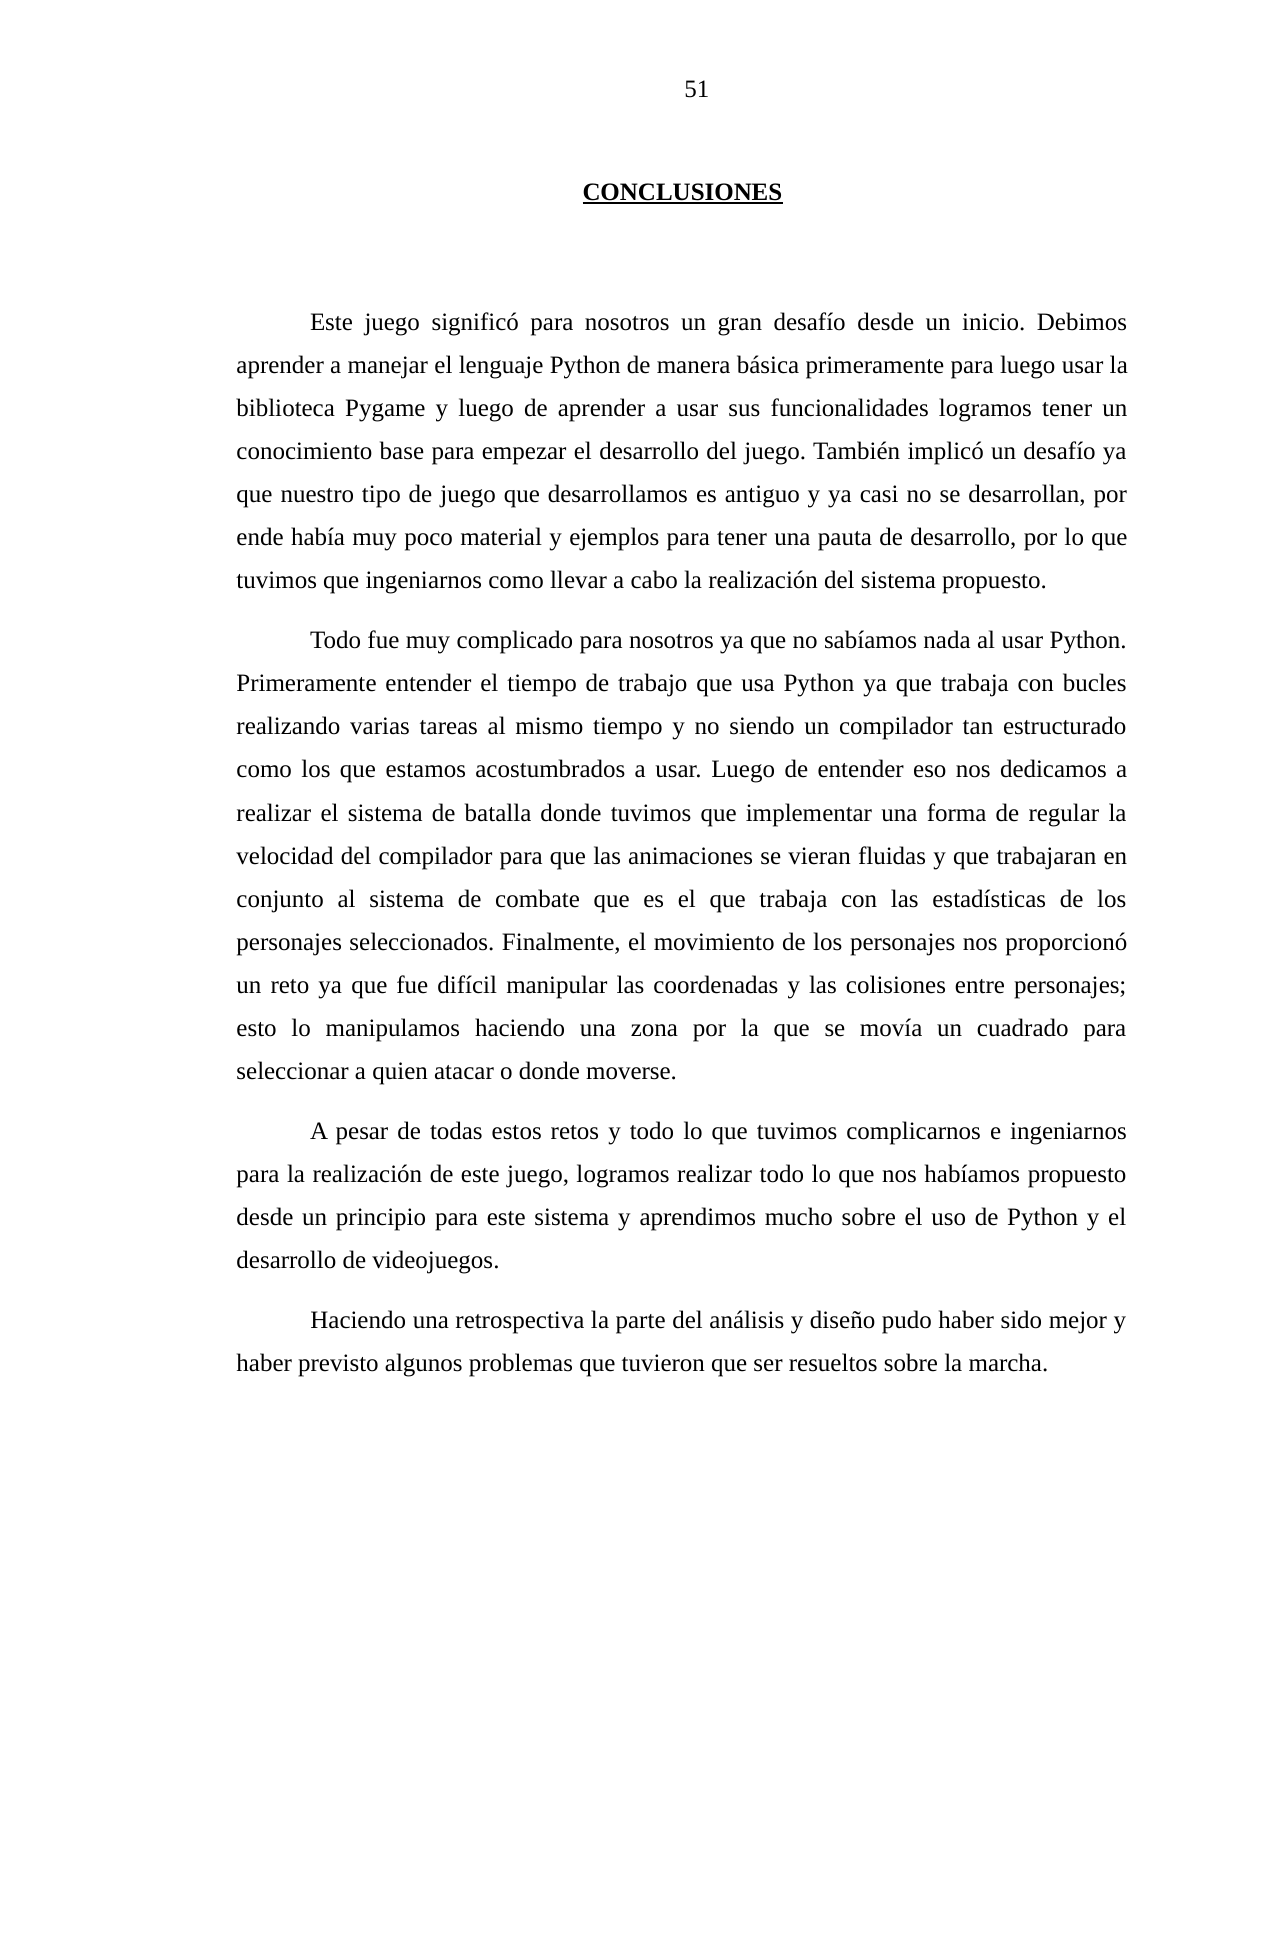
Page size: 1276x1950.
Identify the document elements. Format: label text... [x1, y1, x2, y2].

text Haciendo una retrospectiva la parte del análisis y diseño pudo haber sido mejor y haber previsto algunos problemas que tuvieron que ser resueltos sobre la marcha. [236, 1305, 1128, 1377]
text Todo fue muy complicado para nosotros ya que no sabíamos nada al usar Python. Primeramente entender el tiempo de trabajo que usa Python ya que trabaja con bucles realizando varias tareas al mismo tiempo y no siendo un compilador tan estructurado como los que estamos acostumbrados a usar. Luego de entender eso nos dedicamos a realizar el sistema de batalla donde tuvimos que implementar una forma de regular la velocidad del compilador para que las animaciones se vieran fluidas y que trabajaran en conjunto al sistema de combate que es el que trabaja con las estadísticas de los personajes seleccionados. Finalmente, el movimiento de los personajes nos proporcionó un reto ya que fue difícil manipular las coordenadas y las colisiones entre personajes; esto lo manipulamos haciendo una zona por la que se movía un cuadrado para seleccionar a quien atacar o donde moverse. [236, 625, 1128, 1085]
text Este juego significó para nosotros un gran desafío desde un inicio. Debimos aprender a manejar el lenguaje Python de manera básica primeramente para luego usar la biblioteca Pygame y luego de aprender a usar sus funcionalidades logramos tener un conocimiento base para empezar el desarrollo del juego. También implicó un desafío ya que nuestro tipo de juego que desarrollamos es antiguo y ya casi no se desarrollan, por ende había muy poco material y ejemplos para tener una pauta de desarrollo, por lo que tuvimos que ingeniarnos como llevar a cabo la realización del sistema propuesto. [236, 307, 1128, 594]
subtitle CONCLUSIONES [236, 177, 1128, 206]
text A pesar de todas estos retos y todo lo que tuvimos complicarnos e ingeniarnos para la realización de este juego, logramos realizar todo lo que nos habíamos propuesto desde un principio para este sistema y aprendimos mucho sobre el uso de Python y el desarrollo de videojuegos. [236, 1116, 1128, 1274]
